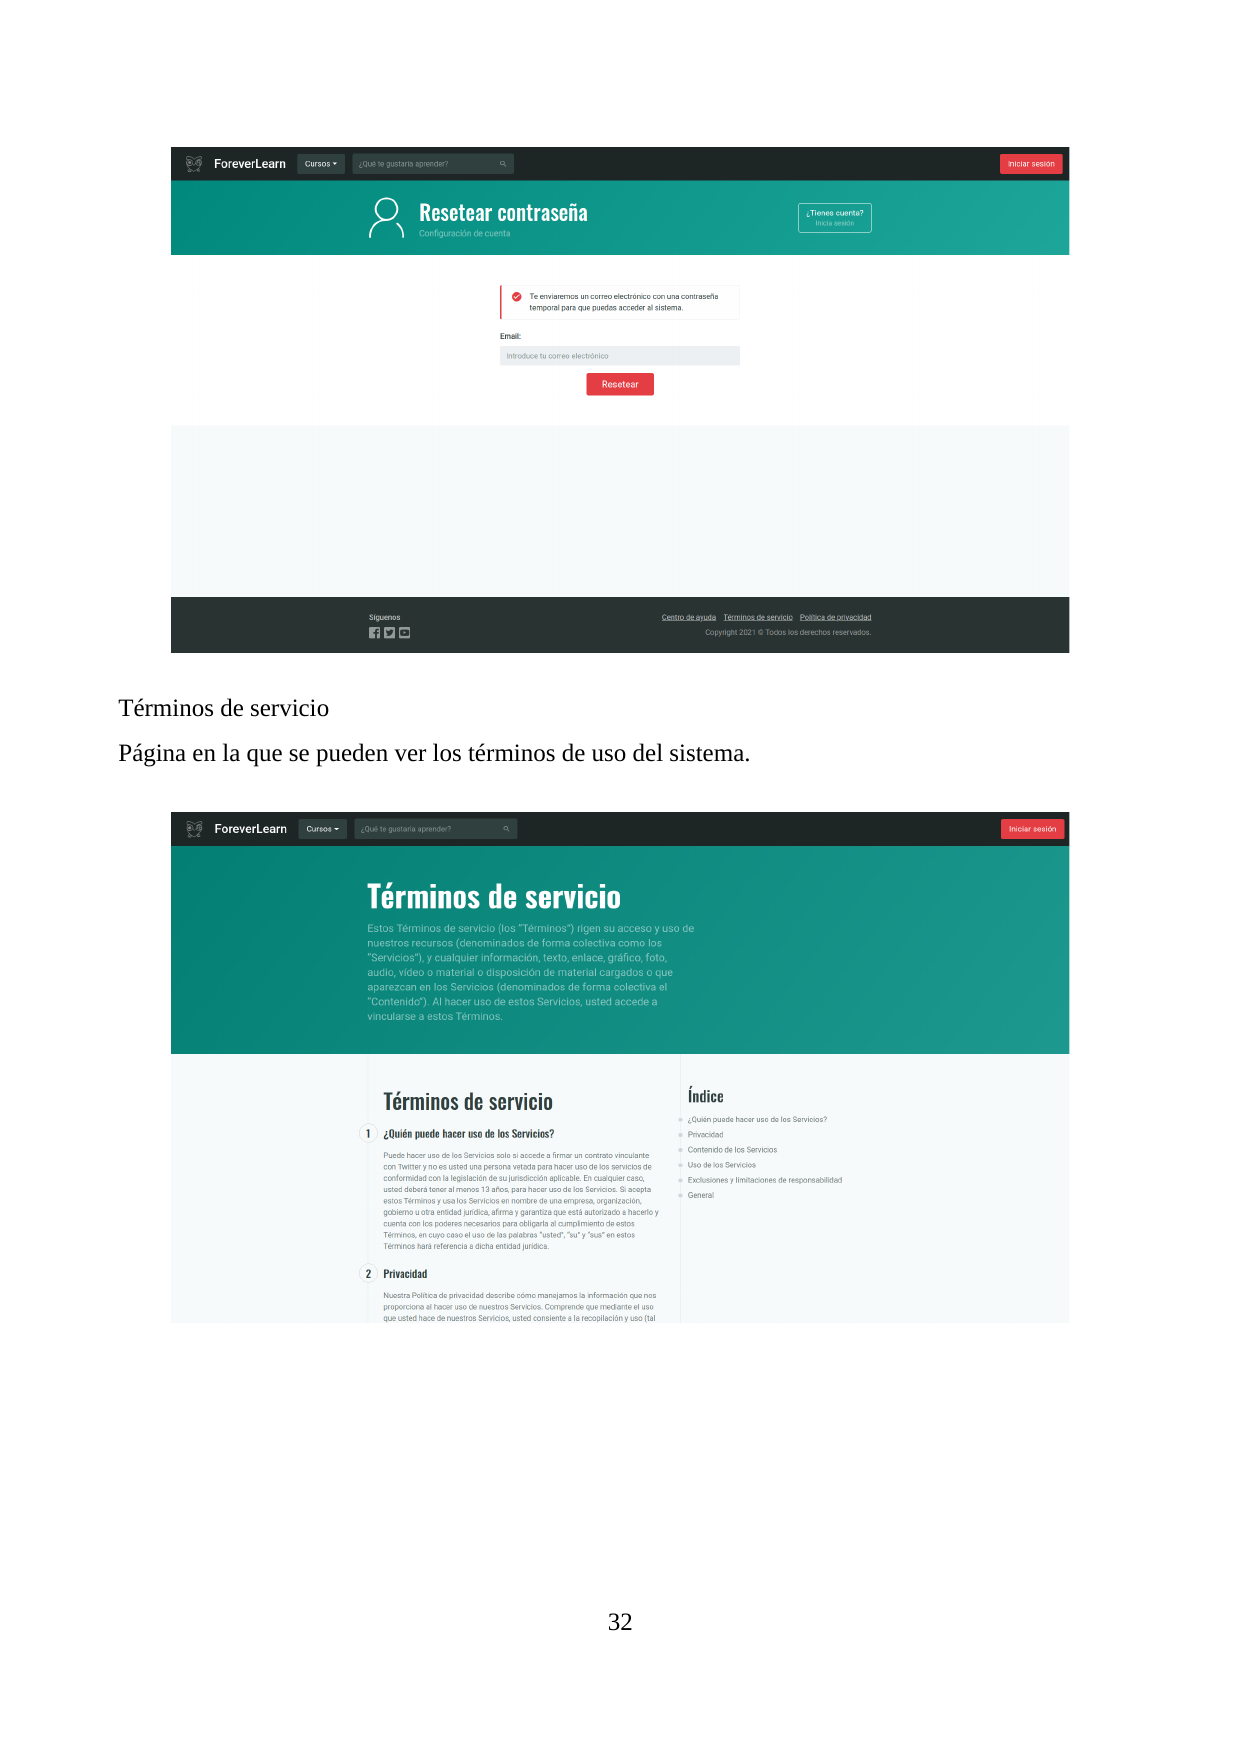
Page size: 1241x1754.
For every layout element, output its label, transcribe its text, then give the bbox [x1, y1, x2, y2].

text Página en la que se pueden ver los términos de uso del sistema. [118, 738, 1017, 767]
picture [171, 147, 1070, 653]
picture [171, 812, 1070, 1323]
text Términos de servicio [118, 693, 1017, 721]
